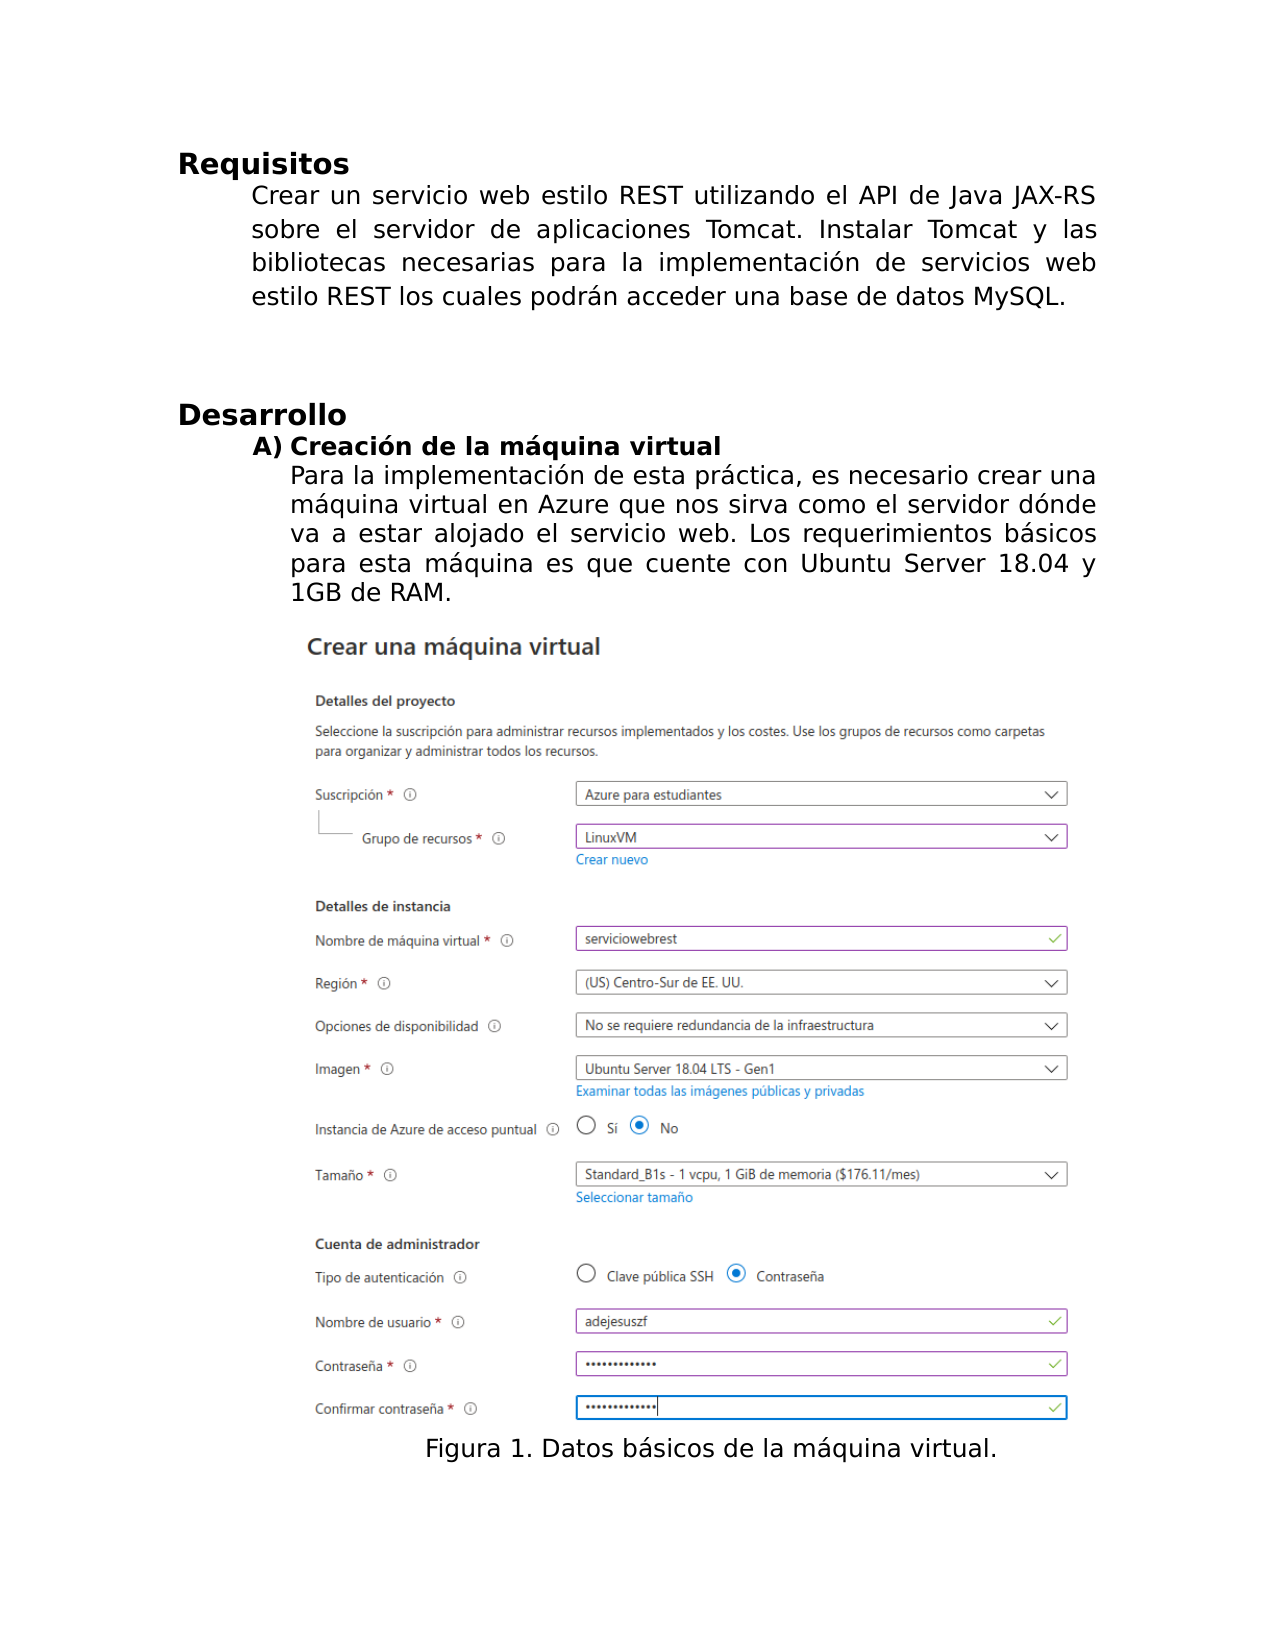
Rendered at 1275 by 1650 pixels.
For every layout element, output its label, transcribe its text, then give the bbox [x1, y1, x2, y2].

list Para la implementación de esta práctica, es necesario crear una máquina virtual en Azure que nos sirva como el servidor dónde va a estar alojado el servicio web. Los requerimientos básicos para esta máquina es que cuente con Ubuntu Server 18.04 y 1GB de RAM. [252, 461, 1098, 607]
text Figura 1. Datos básicos de la máquina virtual. [325, 607, 1098, 1464]
text Desarrollo [177, 398, 1098, 432]
text Crear un servicio web estilo REST utilizando el API de Java JAX-RS sobre el servidor de aplicaciones Tomcat. Instalar Tomcat y las bibliotecas necesarias para la implementación de servicios web estilo REST los cuales podrán acceder una base de datos MySQL. [251, 182, 1098, 311]
text Requisitos [177, 148, 1098, 182]
picture [298, 632, 401, 1435]
list Creación de la máquina virtual [252, 432, 1098, 461]
